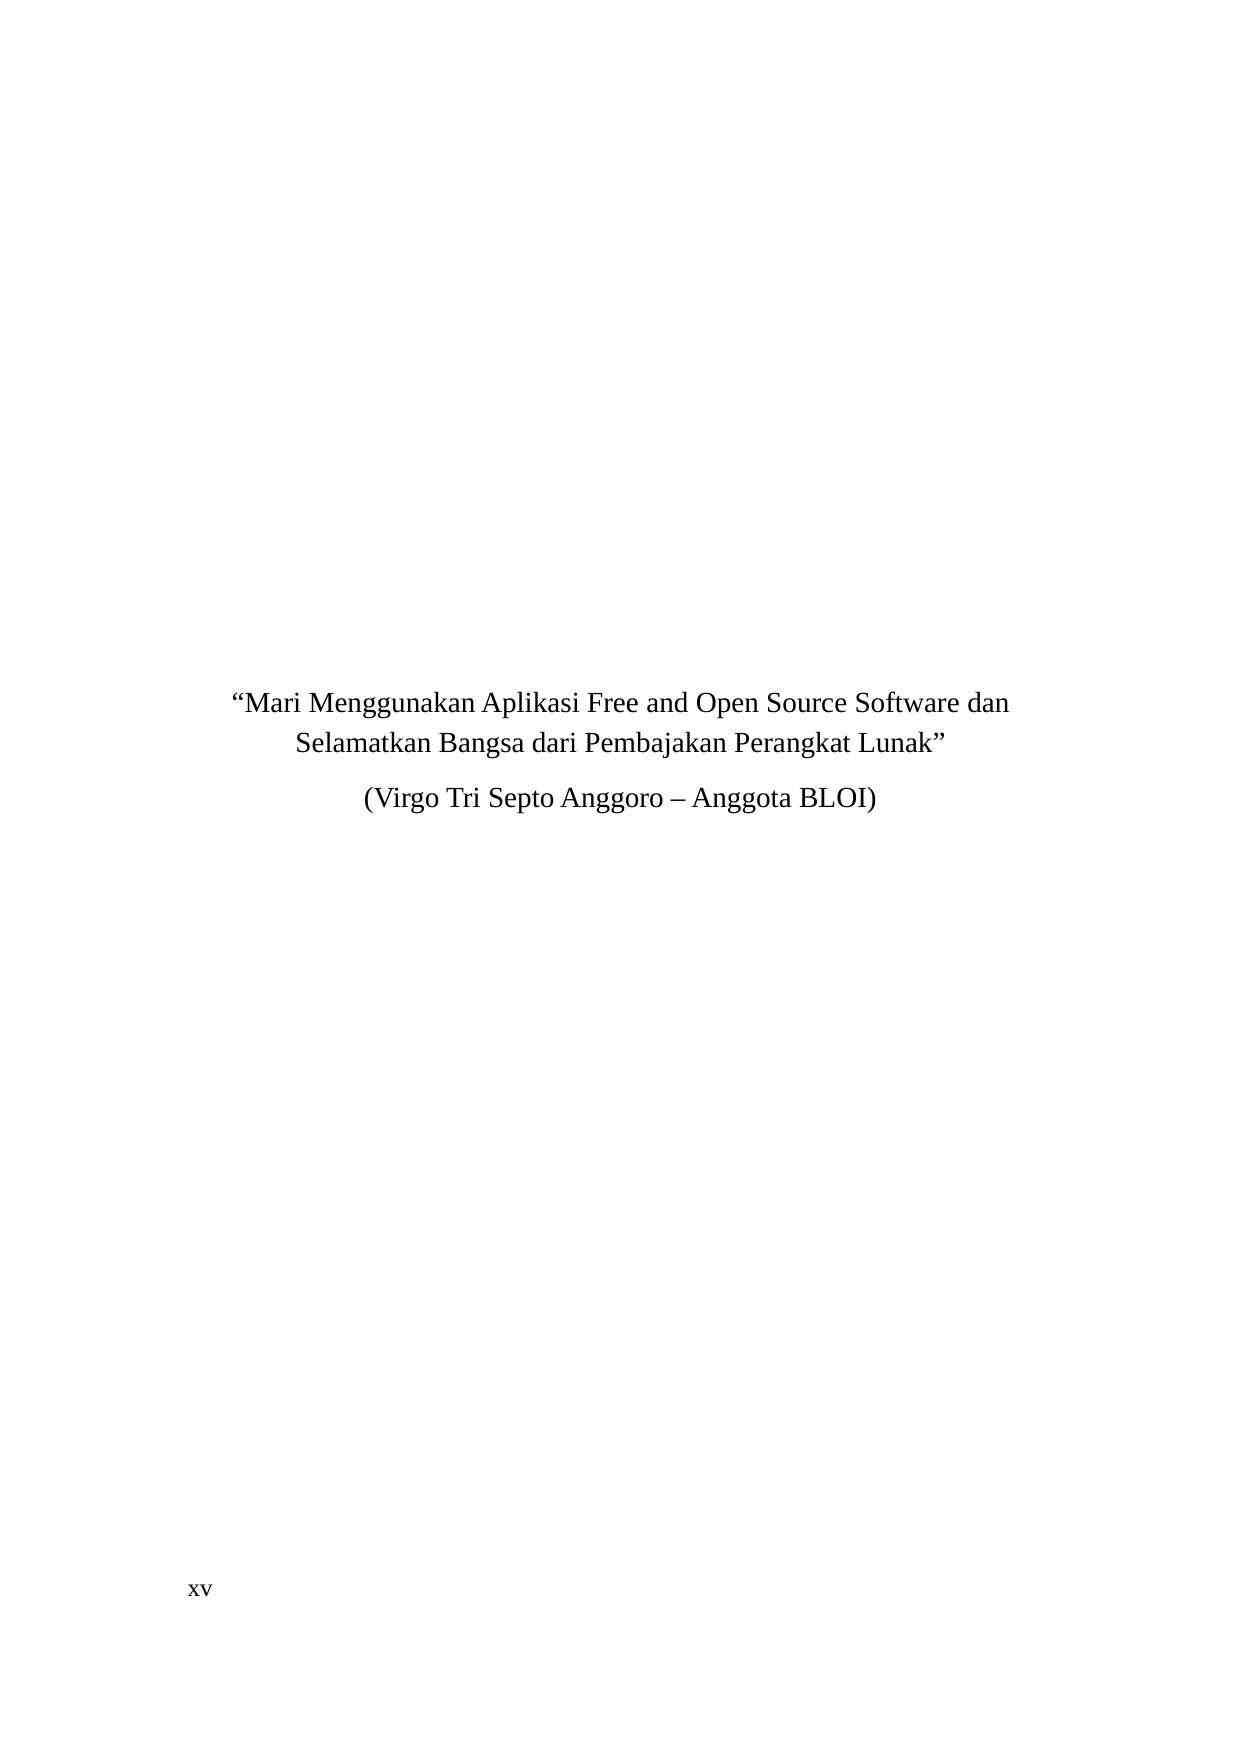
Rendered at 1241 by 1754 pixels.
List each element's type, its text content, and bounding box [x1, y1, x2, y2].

text (Virgo Tri Septo Anggoro – Anggota BLOI) [187, 780, 1053, 813]
text “Mari Menggunakan Aplikasi Free and Open Source Software dan Selamatkan Bangsa dari Pembajakan Perangkat Lunak” [187, 685, 1053, 759]
